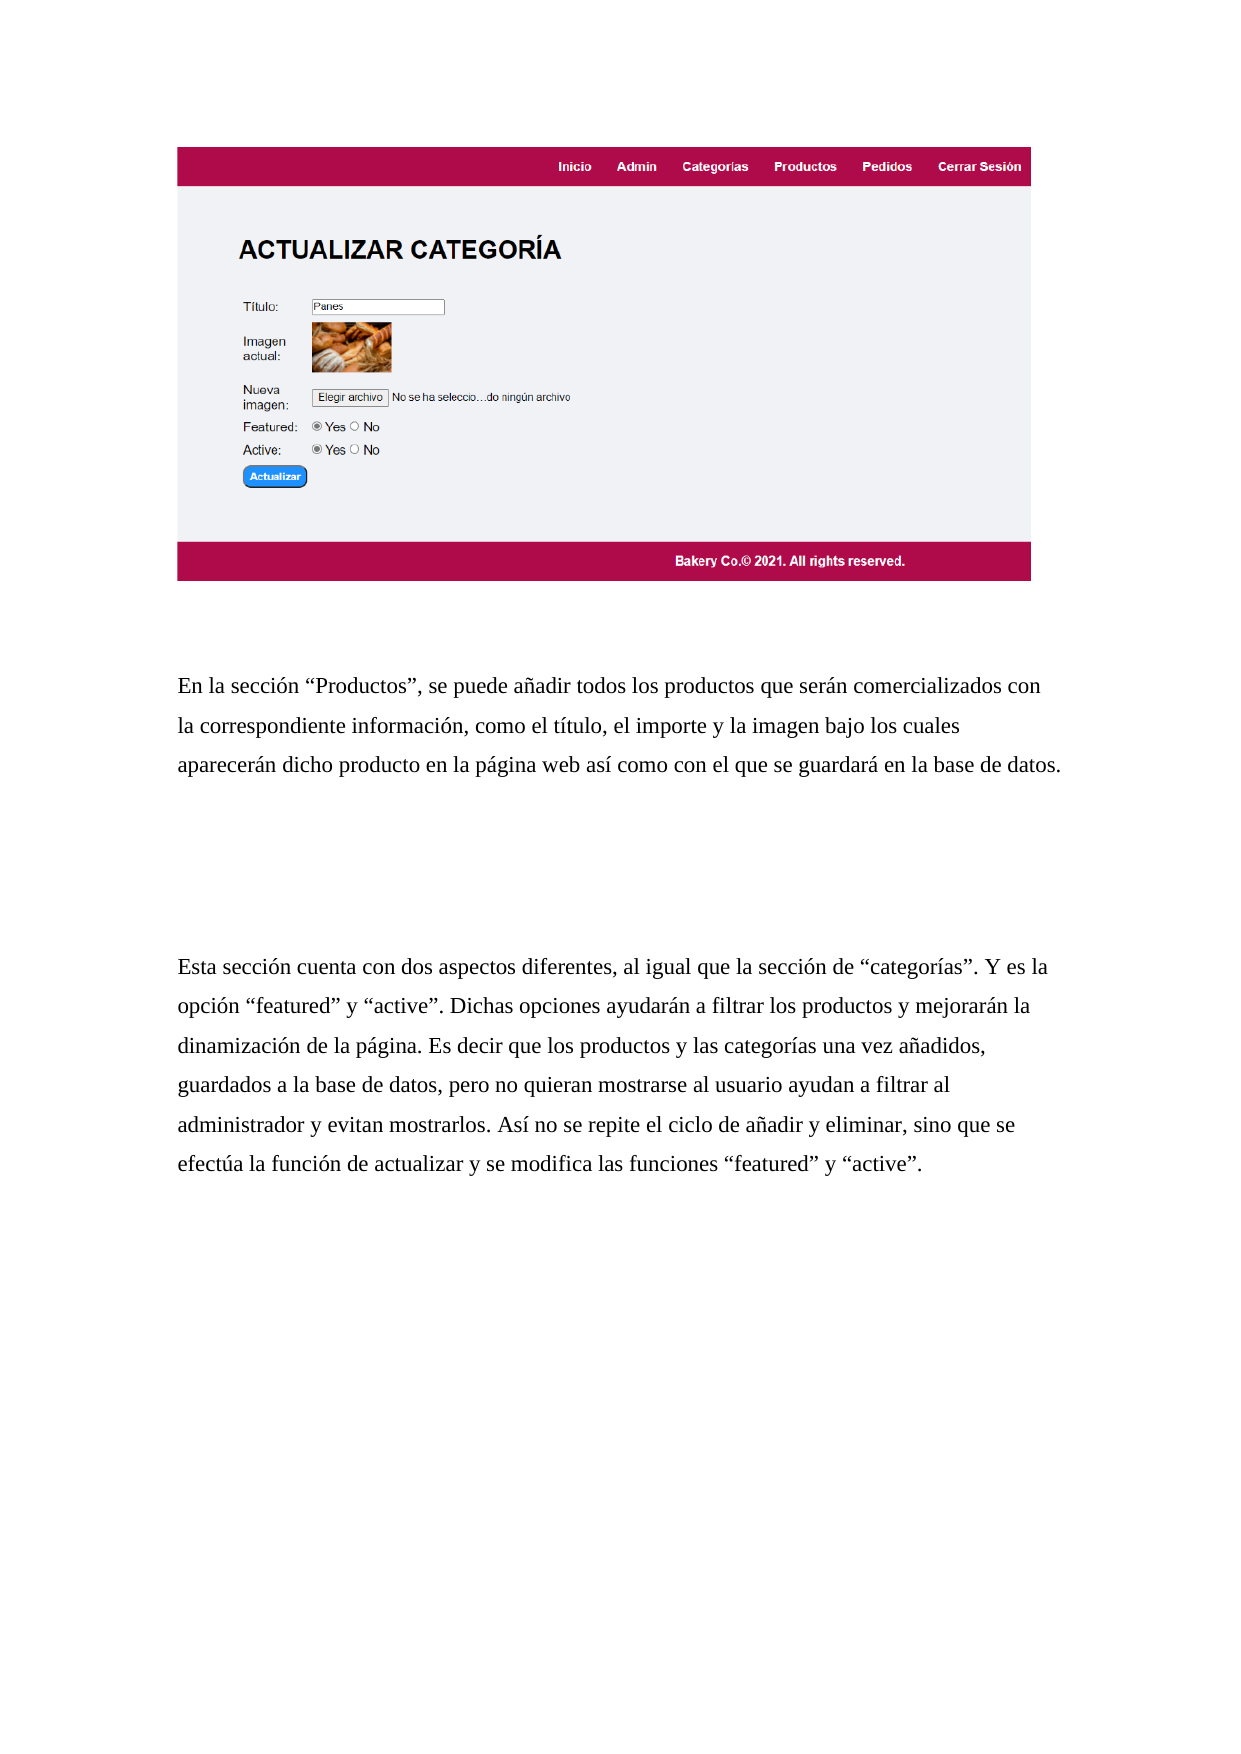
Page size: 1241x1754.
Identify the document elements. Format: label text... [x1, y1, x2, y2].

text En la sección “Productos”, se puede añadir todos los productos que serán comercializados con la correspondiente información, como el título, el importe y la imagen bajo los cuales aparecerán dicho producto en la página web así como con el que se guardará en la base de datos. [177, 672, 1063, 778]
text Esta sección cuenta con dos aspectos diferentes, al igual que la sección de “categorías”. Y es la opción “featured” y “active”. Dichas opciones ayudarán a filtrar los productos y mejorarán la dinamización de la página. Es decir que los productos y las categorías una vez añadidos, guardados a la base de datos, pero no quieran mostrarse al usuario ayudan a filtrar al administrador y evitan mostrarlos. Así no se repite el ciclo de añadir y eliminar, sino que se efectúa la función de actualizar y se modifica las funciones “featured” y “active”. [177, 953, 1063, 1177]
